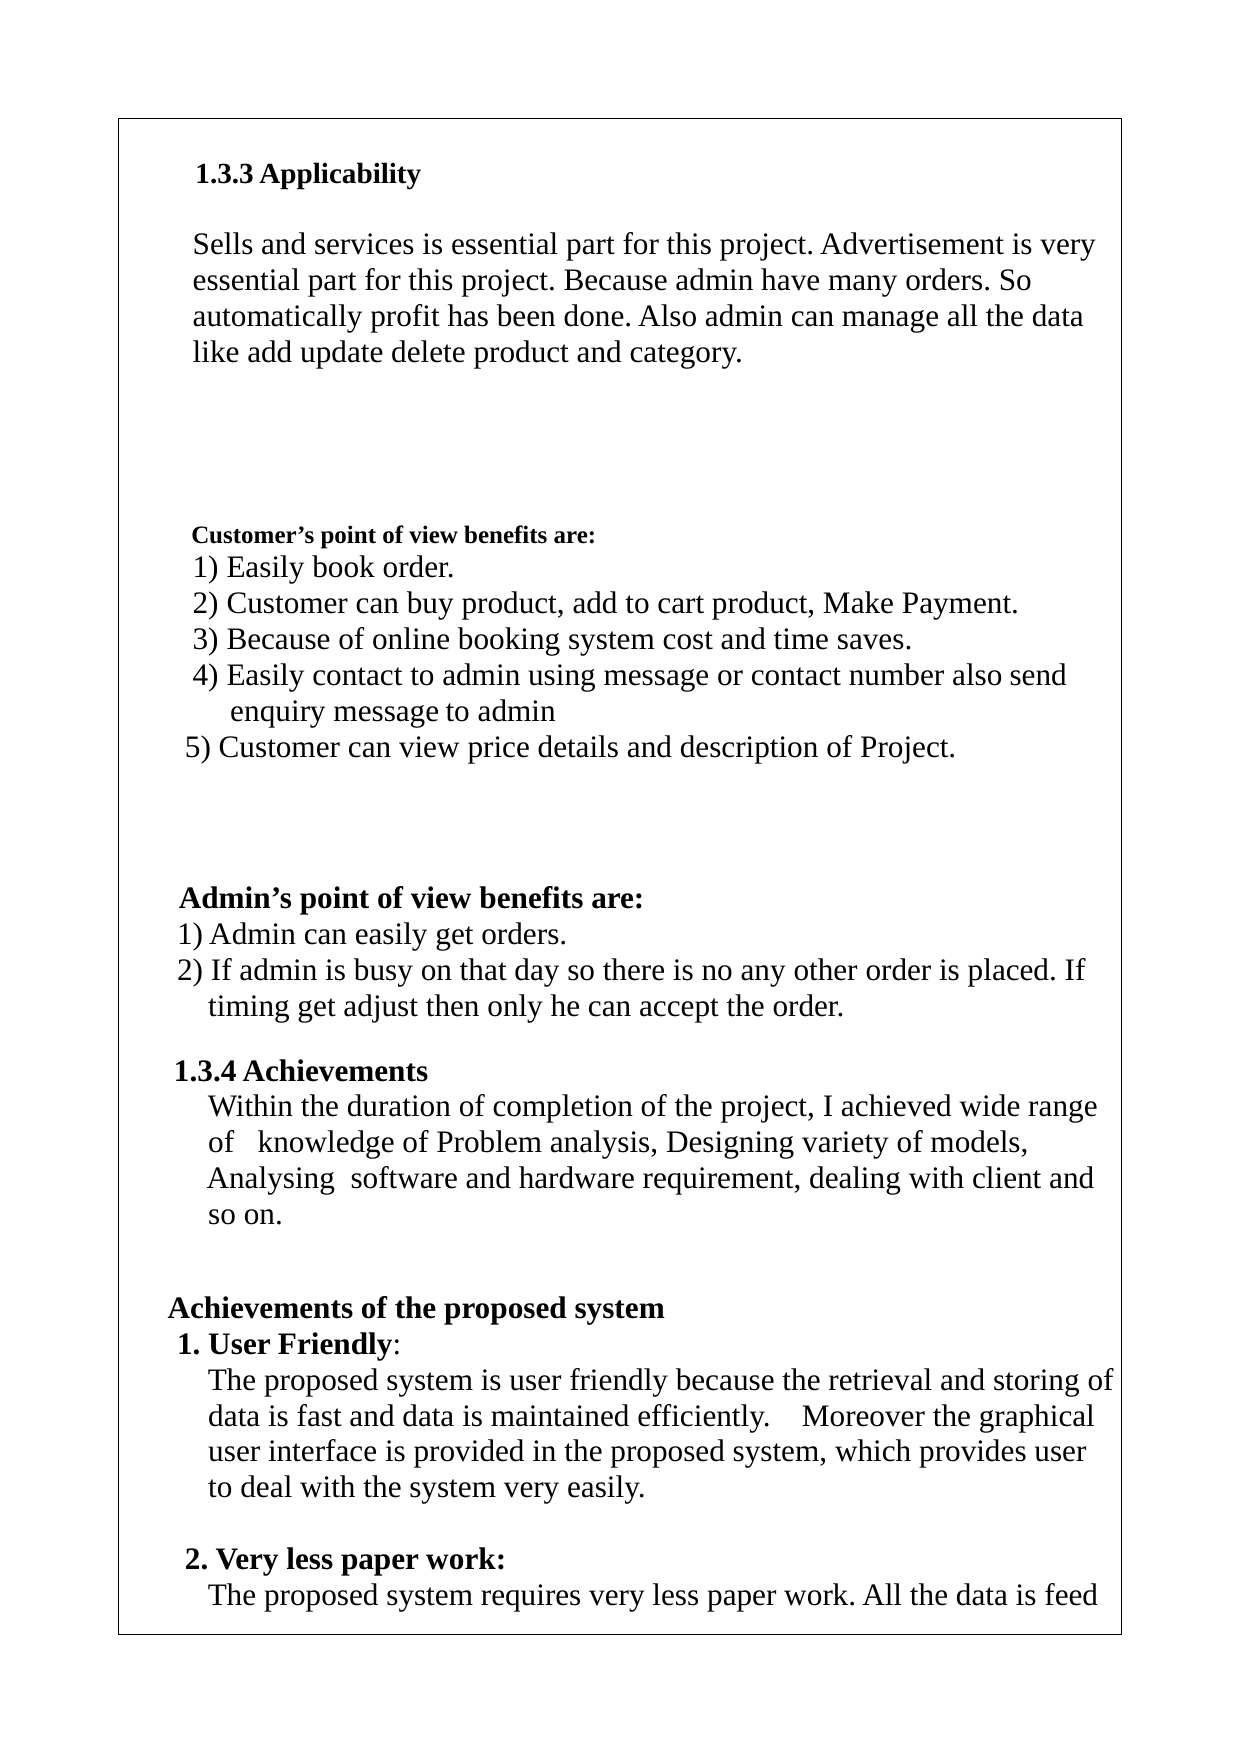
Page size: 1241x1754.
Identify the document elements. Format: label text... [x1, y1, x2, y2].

text enquiry message to admin [122, 692, 1118, 728]
text Admin’s point of view benefits are: [122, 879, 1118, 915]
text 1) Easily book order. [122, 549, 1118, 584]
text 4) Easily contact to admin using message or contact number also send [122, 656, 1118, 692]
text Achievements of the proposed system [122, 1289, 1118, 1325]
text 1.3.3 Applicability [122, 156, 1118, 189]
text 2. Very less paper work: [122, 1541, 1118, 1576]
text 2) If admin is busy on that day so there is no any other order is placed. If [122, 951, 1118, 987]
text Analysing software and hardware requirement, dealing with client and [122, 1159, 1118, 1196]
text essential part for this project. Because admin have many orders. So [122, 261, 1118, 297]
text 3) Because of online booking system cost and time saves. [122, 621, 1118, 656]
text automatically profit has been done. Also admin can manage all the data [122, 297, 1118, 333]
text Customer’s point of view benefits are: [122, 520, 1118, 549]
text data is fast and data is maintained efficiently. Moreover the graphical [122, 1397, 1118, 1433]
text The proposed system is user friendly because the retrieval and storing of [122, 1361, 1118, 1397]
text Sells and services is essential part for this project. Advertisement is very [122, 225, 1118, 261]
text to deal with the system very easily. [122, 1469, 1118, 1504]
text timing get adjust then only he can accept the order. [122, 987, 1118, 1023]
text 1. User Friendly: [122, 1325, 1118, 1361]
text 5) Customer can view price details and description of Project. [122, 728, 1118, 764]
text of knowledge of Problem analysis, Designing variety of models, [122, 1124, 1118, 1159]
text 2) Customer can buy product, add to cart product, Make Payment. [122, 584, 1118, 621]
text 1) Admin can easily get orders. [122, 915, 1118, 951]
text Within the duration of completion of the project, I achieved wide range [122, 1088, 1118, 1124]
text The proposed system requires very less paper work. All the data is feed [122, 1576, 1118, 1612]
text 1.3.4 Achievements [122, 1052, 1118, 1088]
text user interface is provided in the proposed system, which provides user [122, 1433, 1118, 1469]
text so on. [122, 1196, 1118, 1231]
text like add update delete product and category. [122, 333, 1118, 369]
